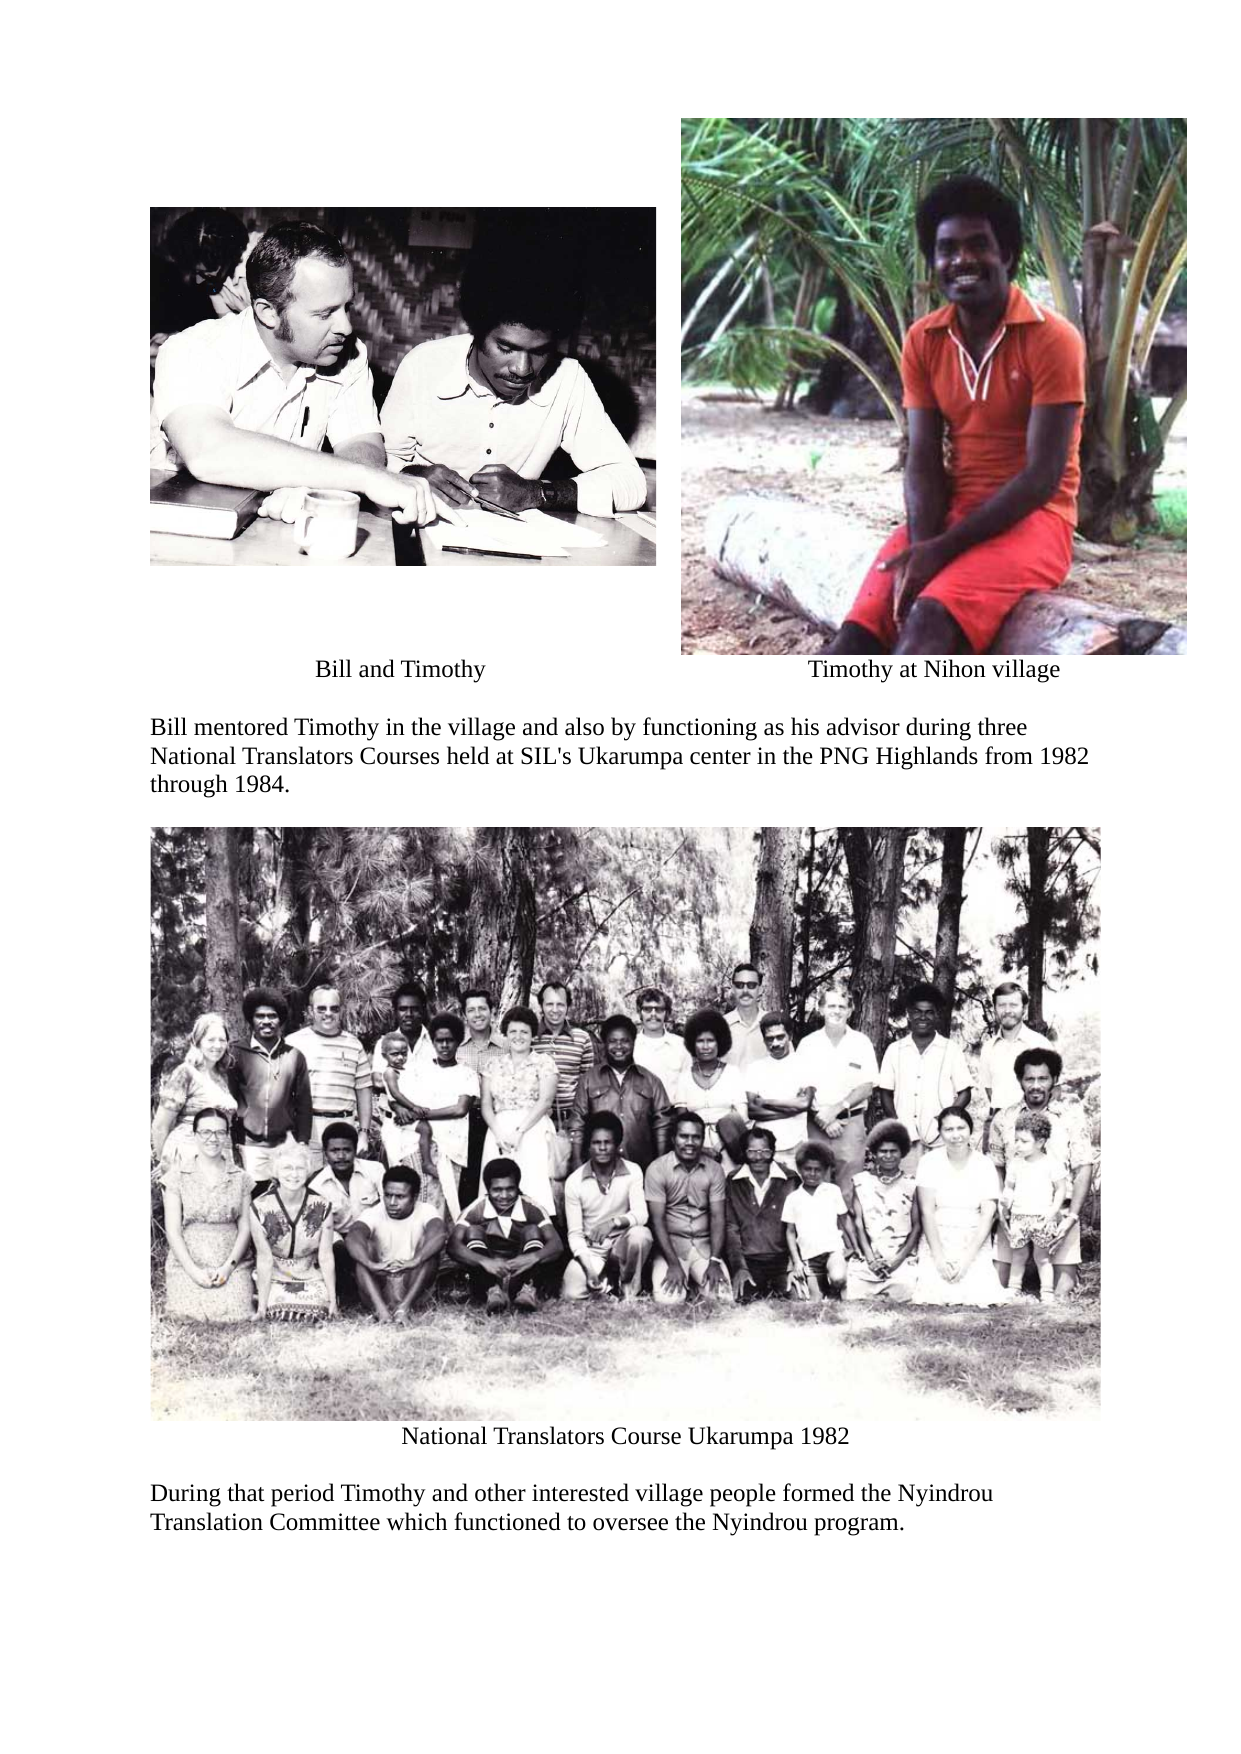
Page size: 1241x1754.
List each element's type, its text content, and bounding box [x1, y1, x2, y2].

table_header [1187, 119, 1199, 654]
text Bill mentored Timothy in the village and also by functioning as his advisor during three National Translators Courses held at SIL's Ukarumpa center in the PNG Highlands from 1982 through 1984. [150, 712, 1090, 798]
picture [150, 827, 1101, 1421]
table_cell Bill and Timothy [138, 655, 669, 683]
picture [150, 207, 657, 566]
table_header [138, 119, 669, 654]
picture [681, 118, 1187, 655]
text During that period Timothy and other interested village people formed the Nyindrou Translation Committee which functioned to oversee the Nyindrou program. [150, 1478, 1090, 1536]
table_header [1101, 827, 1113, 1421]
table_cell Timothy at Nihon village [669, 655, 1199, 683]
table_header [669, 119, 681, 654]
table_cell National Translators Course Ukarumpa 1982 [138, 1421, 1113, 1450]
table_header [138, 827, 150, 1421]
